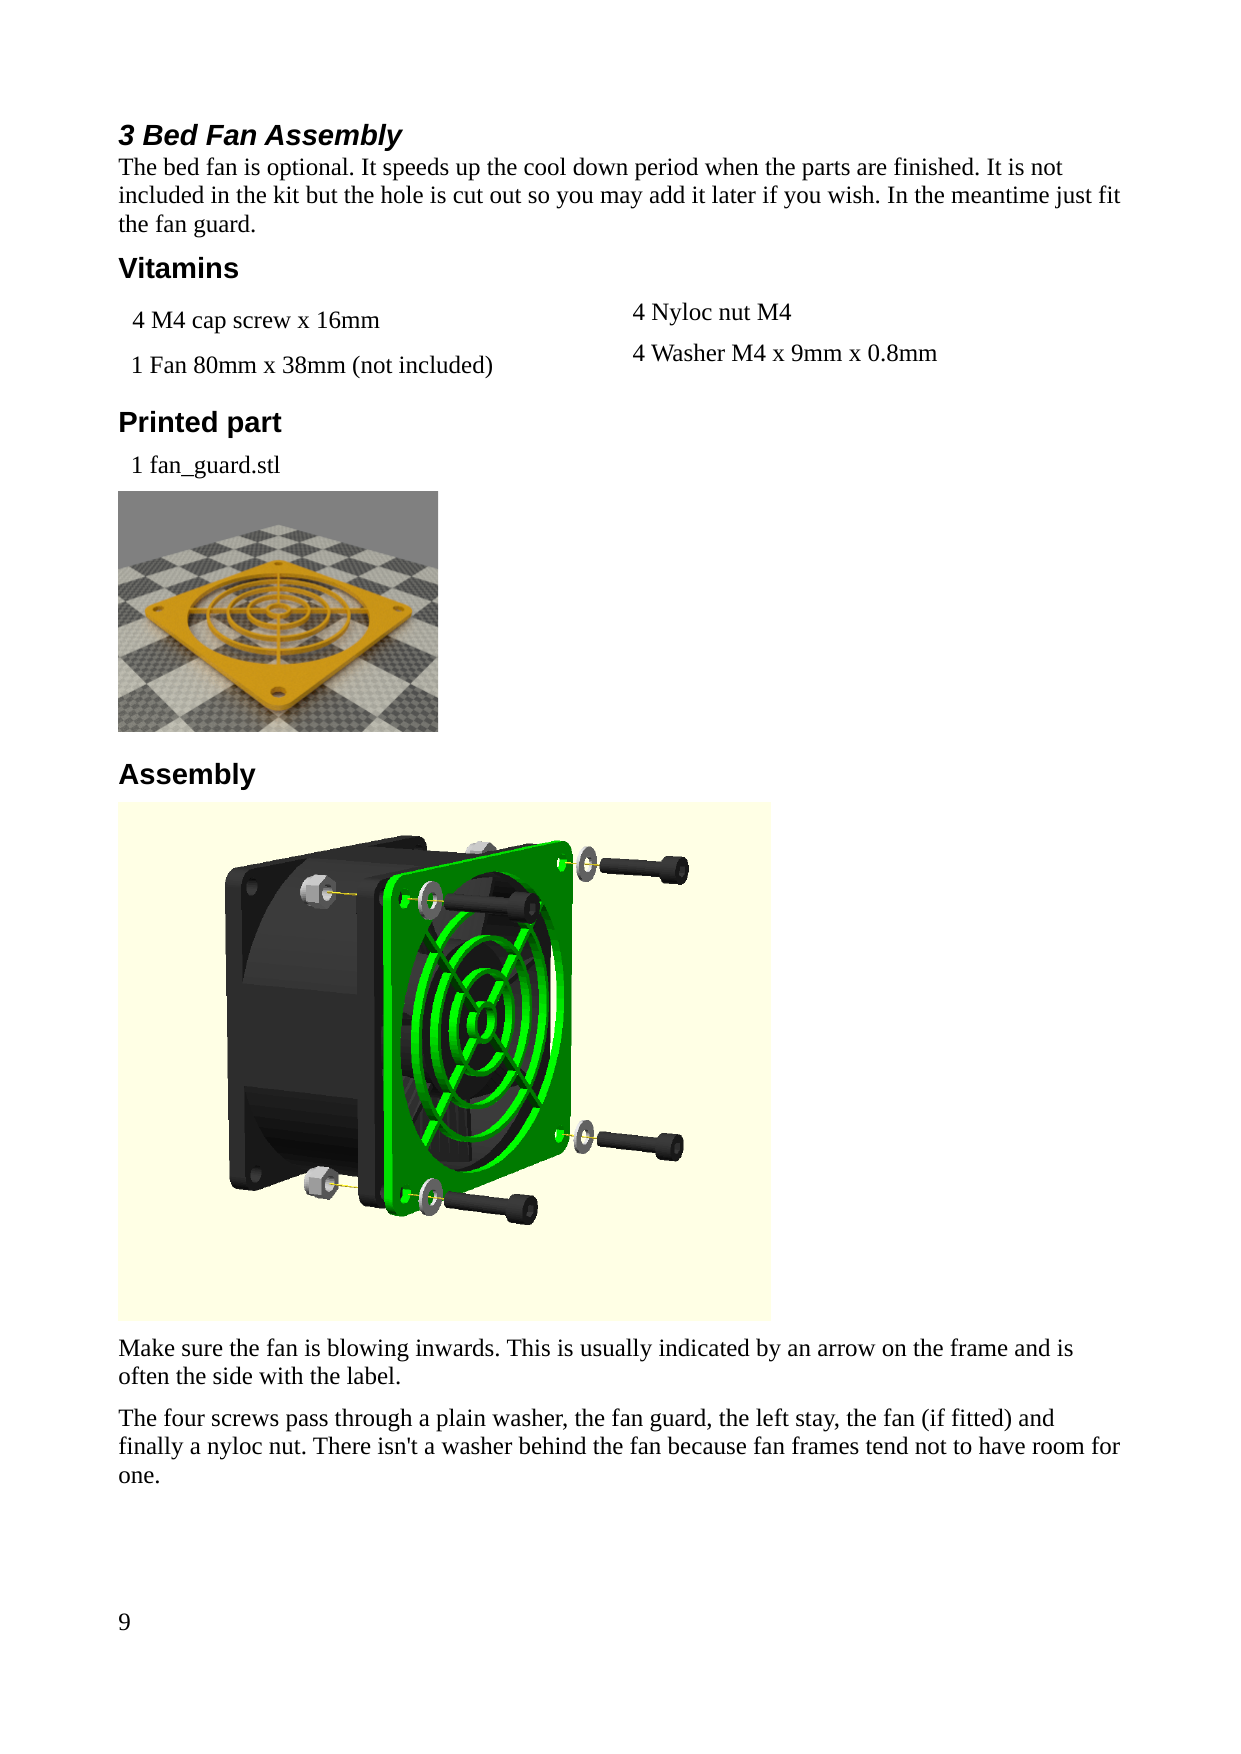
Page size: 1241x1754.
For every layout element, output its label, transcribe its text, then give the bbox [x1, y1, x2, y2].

subtitle Vitamins [118, 251, 1122, 285]
subtitle Bed Fan Assembly [118, 118, 1122, 152]
table_header 4 Nyloc nut M4 4 Washer M4 x 9mm x 0.8mm [620, 297, 1122, 391]
subtitle Printed part [118, 405, 1122, 438]
picture [118, 802, 771, 1321]
text 1 fan_guard.stl [118, 450, 1122, 479]
text The four screws pass through a plain washer, the fan guard, the left stay, the fan (if fitted) and finally a nyloc nut. There isn't a washer behind the fan because fan frames tend not to have room for one. [118, 1403, 1122, 1489]
table_header 4 M4 cap screw x 16mm 1 Fan 80mm x 38mm (not included) [118, 297, 620, 391]
picture [118, 491, 439, 732]
text Make sure the fan is blowing inwards. This is usually indicated by an arrow on the frame and is often the side with the label. [118, 1333, 1122, 1390]
list The bed fan is optional. It speeds up the cool down period when the parts are finished. It is not included in the kit but the hole is cut out so you may add it later if you wish. In the meantime just fit the fan guard. [118, 152, 1122, 238]
subtitle Assembly [118, 757, 1122, 791]
